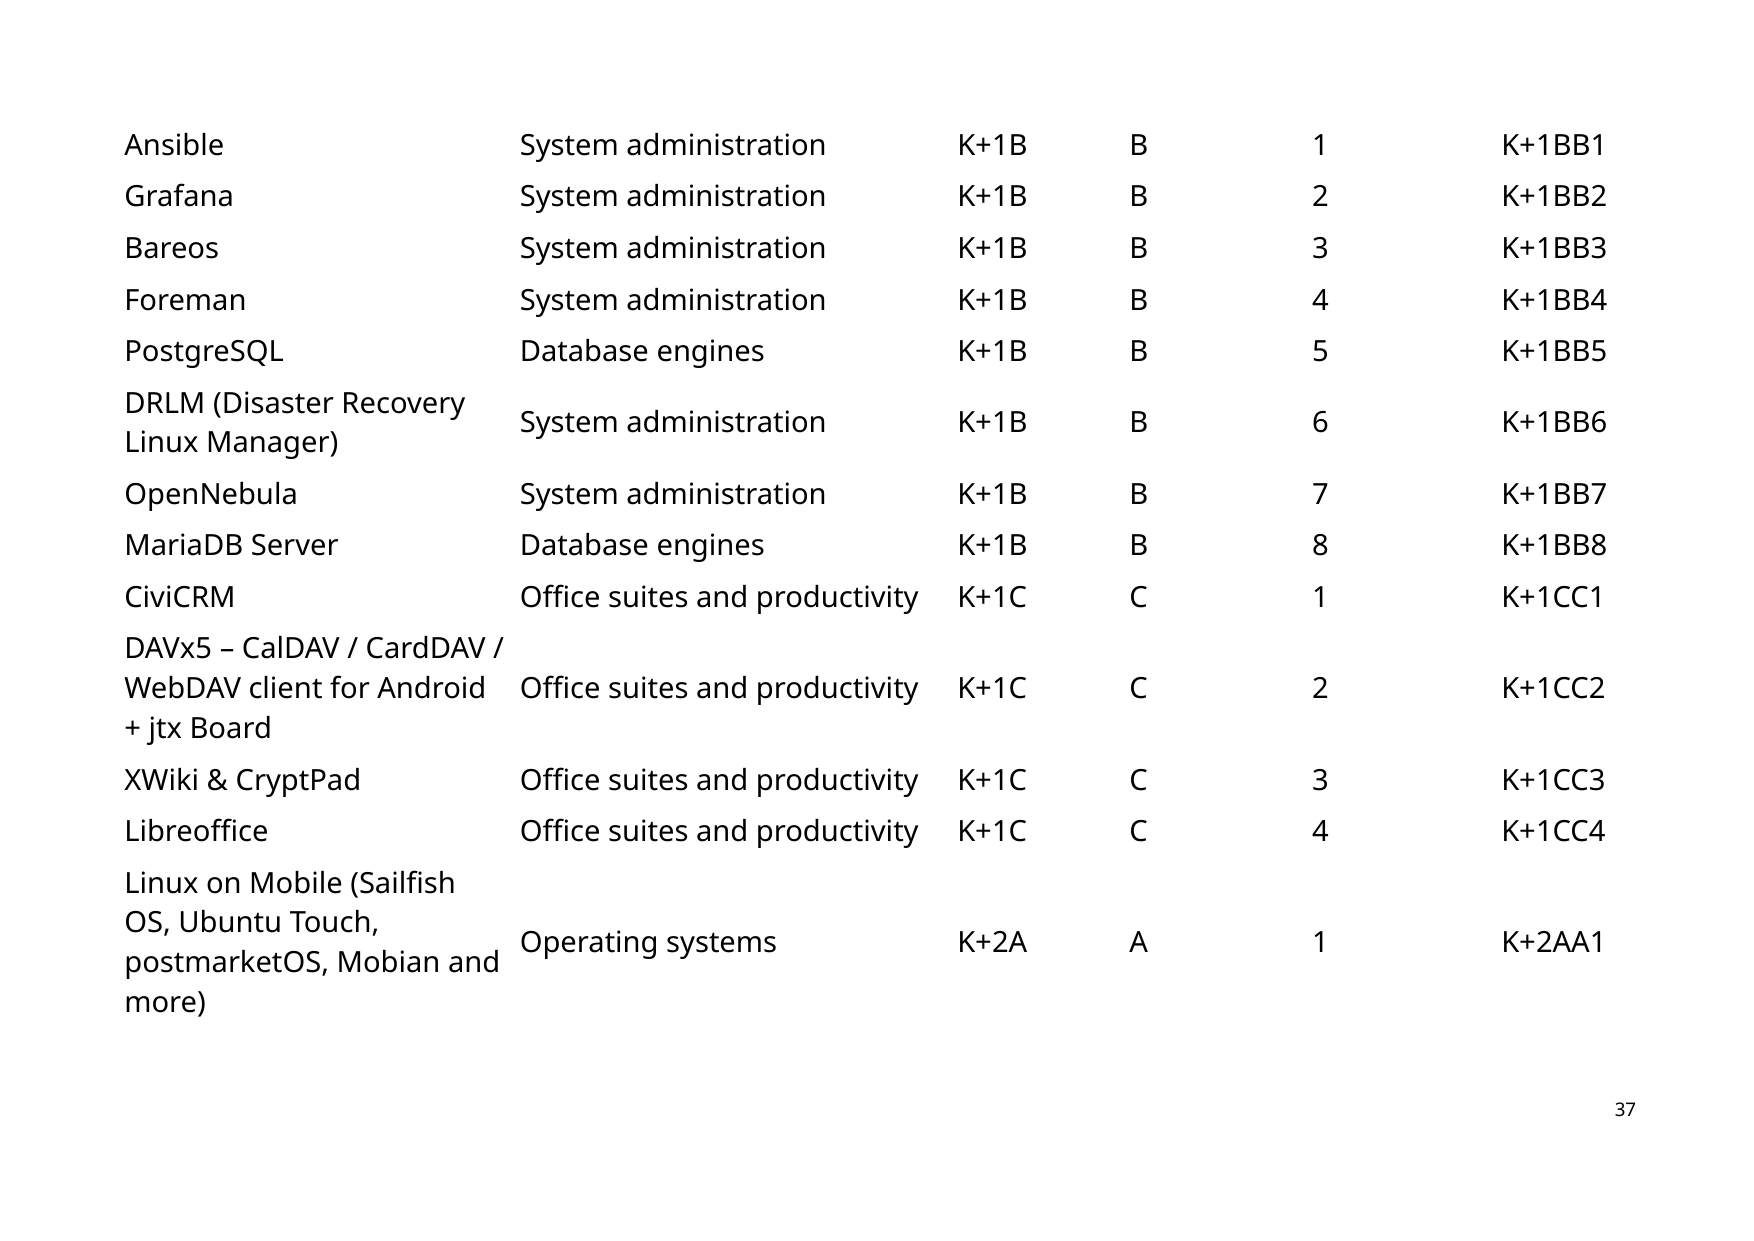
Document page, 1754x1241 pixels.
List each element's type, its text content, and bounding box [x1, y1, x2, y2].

table_cell Bareos [118, 221, 513, 273]
table_cell 3 [1306, 221, 1495, 273]
table_cell System administration [514, 467, 951, 519]
table_cell K+1BB3 [1495, 221, 1636, 273]
table_cell Foreman [118, 273, 513, 324]
table_cell K+1CC3 [1495, 753, 1636, 804]
table_cell DRLM (Disaster Recovery Linux Manager) [118, 376, 513, 467]
table_cell 8 [1306, 519, 1495, 570]
table_cell 2 [1306, 622, 1495, 753]
table_cell 3 [1306, 753, 1495, 804]
table_cell System administration [514, 273, 951, 324]
table_cell K+1BB2 [1495, 170, 1636, 221]
table_cell DAVx5 – CalDAV / CardDAV / WebDAV client for Android + jtx Board [118, 622, 513, 753]
table_cell System administration [514, 376, 951, 467]
table_cell B [1123, 170, 1306, 221]
table_cell MariaDB Server [118, 519, 513, 570]
table_cell 7 [1306, 467, 1495, 519]
table_cell 1 [1306, 856, 1495, 1027]
table_cell K+1B [951, 467, 1123, 519]
table_cell K+1B [951, 170, 1123, 221]
table_cell Ansible [118, 118, 513, 170]
table_cell 2 [1306, 170, 1495, 221]
table_cell K+2AA1 [1495, 856, 1636, 1027]
table_cell 6 [1306, 376, 1495, 467]
table_cell C [1123, 570, 1306, 622]
table_cell K+1CC4 [1495, 804, 1636, 856]
table_cell 4 [1306, 273, 1495, 324]
table_cell Grafana [118, 170, 513, 221]
table_cell K+1C [951, 570, 1123, 622]
table_cell Operating systems [514, 856, 951, 1027]
table_cell 1 [1306, 570, 1495, 622]
table_cell Database engines [514, 519, 951, 570]
table_cell B [1123, 324, 1306, 376]
table_cell C [1123, 622, 1306, 753]
table_cell K+1B [951, 273, 1123, 324]
table_cell A [1123, 856, 1306, 1027]
table_cell K+1B [951, 376, 1123, 467]
table_cell B [1123, 519, 1306, 570]
table_cell K+2A [951, 856, 1123, 1027]
table_cell B [1123, 118, 1306, 170]
table_cell K+1C [951, 753, 1123, 804]
table_cell Linux on Mobile (Sailfish OS, Ubuntu Touch, postmarketOS, Mobian and more) [118, 856, 513, 1027]
table_cell Libreoffice [118, 804, 513, 856]
table_cell B [1123, 467, 1306, 519]
table_cell Office suites and productivity [514, 622, 951, 753]
table_cell K+1B [951, 519, 1123, 570]
table_cell 1 [1306, 118, 1495, 170]
table_cell CiviCRM [118, 570, 513, 622]
table_cell 4 [1306, 804, 1495, 856]
table_cell Office suites and productivity [514, 570, 951, 622]
table_cell 5 [1306, 324, 1495, 376]
table_cell B [1123, 221, 1306, 273]
table_cell K+1C [951, 622, 1123, 753]
table_cell System administration [514, 221, 951, 273]
table_cell Office suites and productivity [514, 753, 951, 804]
table_cell OpenNebula [118, 467, 513, 519]
table_cell Office suites and productivity [514, 804, 951, 856]
table_cell K+1B [951, 221, 1123, 273]
table_cell PostgreSQL [118, 324, 513, 376]
table_cell K+1CC2 [1495, 622, 1636, 753]
table_cell K+1BB4 [1495, 273, 1636, 324]
table_cell C [1123, 753, 1306, 804]
table_cell K+1BB1 [1495, 118, 1636, 170]
table_cell K+1CC1 [1495, 570, 1636, 622]
table_cell System administration [514, 118, 951, 170]
table_cell XWiki & CryptPad [118, 753, 513, 804]
table_cell System administration [514, 170, 951, 221]
table_cell K+1BB6 [1495, 376, 1636, 467]
table_cell K+1BB5 [1495, 324, 1636, 376]
table_cell K+1BB8 [1495, 519, 1636, 570]
table_cell Database engines [514, 324, 951, 376]
table_cell K+1B [951, 118, 1123, 170]
table_cell K+1BB7 [1495, 467, 1636, 519]
table_cell B [1123, 376, 1306, 467]
table_cell C [1123, 804, 1306, 856]
table_cell B [1123, 273, 1306, 324]
table_cell K+1C [951, 804, 1123, 856]
table_cell K+1B [951, 324, 1123, 376]
